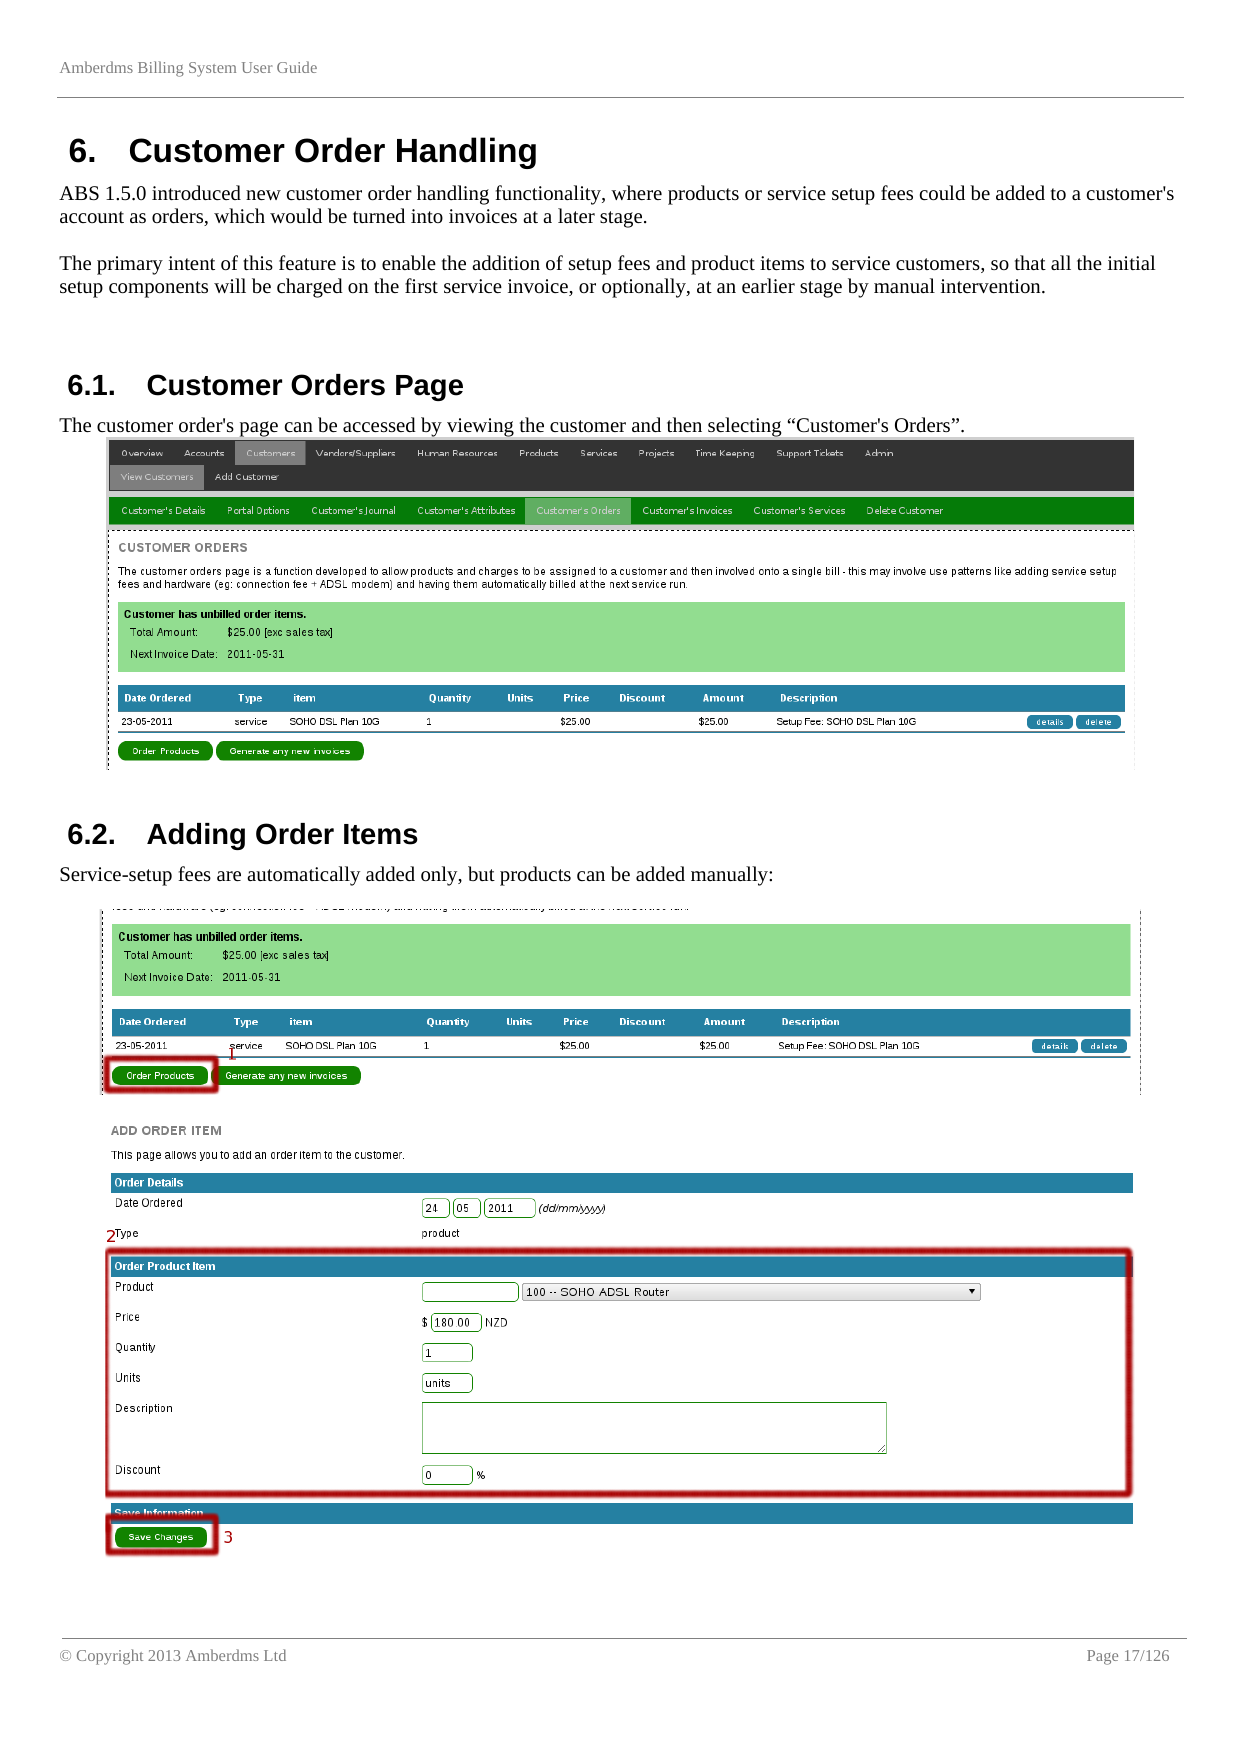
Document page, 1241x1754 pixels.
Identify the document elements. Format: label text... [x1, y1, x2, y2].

subtitle Adding Order Items [59, 818, 1181, 850]
text The primary intent of this feature is to enable the addition of setup fees and product items to service customers, so that all the initial setup components will be charged on the first service invoice, or optionally, at an earlier stage by manual intervention. [59, 251, 1181, 298]
text The customer order's page can be accessed by viewing the customer and then selecting “Customer's Orders”. [59, 414, 1181, 437]
text ABS 1.5.0 introduced new customer order handling functionality, where products or service setup fees could be added to a customer's account as orders, which would be turned into invoices at a later stage. [59, 182, 1181, 228]
text Service-setup fees are automatically added only, but products can be added manually: [59, 863, 1181, 886]
subtitle Customer Order Handling [59, 132, 1181, 169]
picture [105, 1117, 1135, 1559]
picture [106, 437, 1135, 770]
subtitle Customer Orders Page [59, 369, 1181, 401]
picture [99, 909, 1141, 1095]
